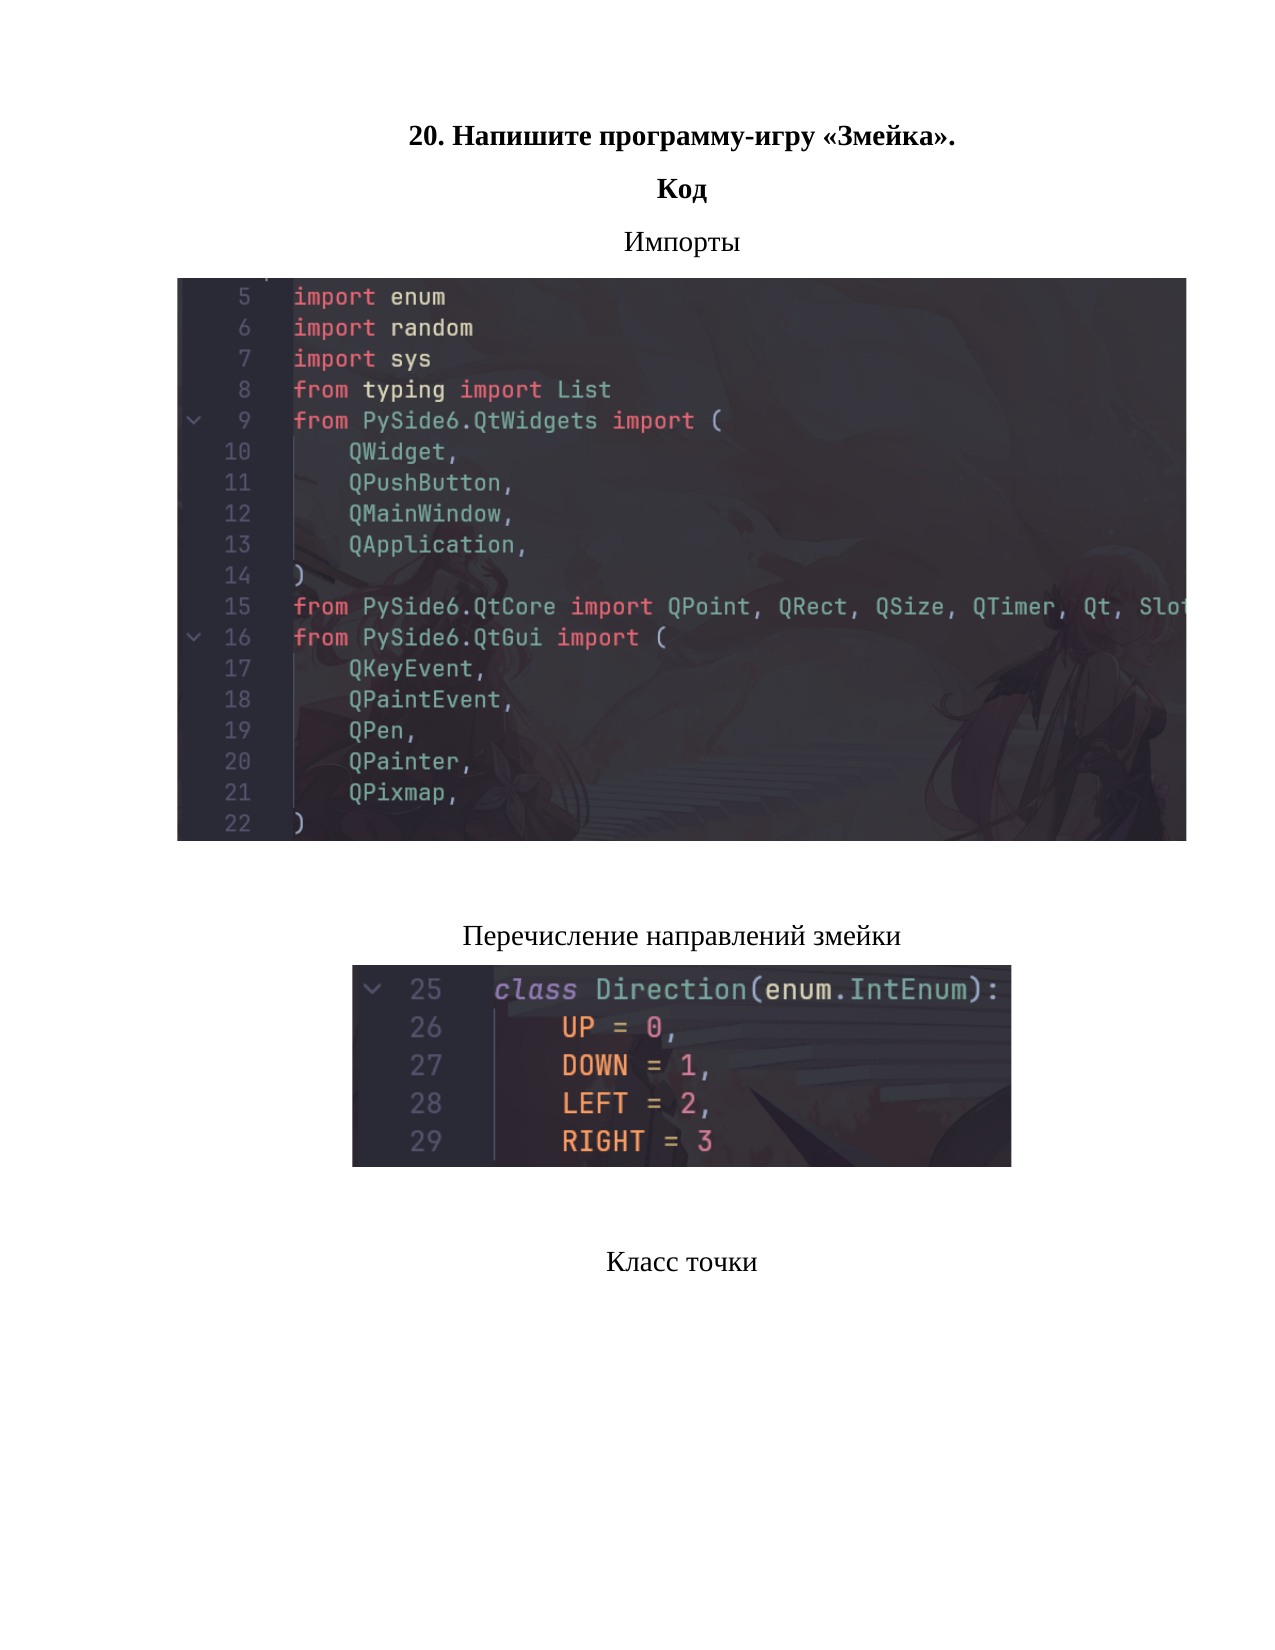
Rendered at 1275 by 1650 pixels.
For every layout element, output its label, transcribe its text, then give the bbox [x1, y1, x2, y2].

text Код [177, 171, 1186, 205]
text Класс точки [177, 1244, 1186, 1278]
text 20. Напишите программу-игру «Змейка». [177, 118, 1186, 152]
text Импорты [177, 224, 1186, 258]
text Перечисление направлений змейки [177, 918, 1186, 951]
picture [177, 278, 1187, 841]
picture [352, 965, 1012, 1167]
